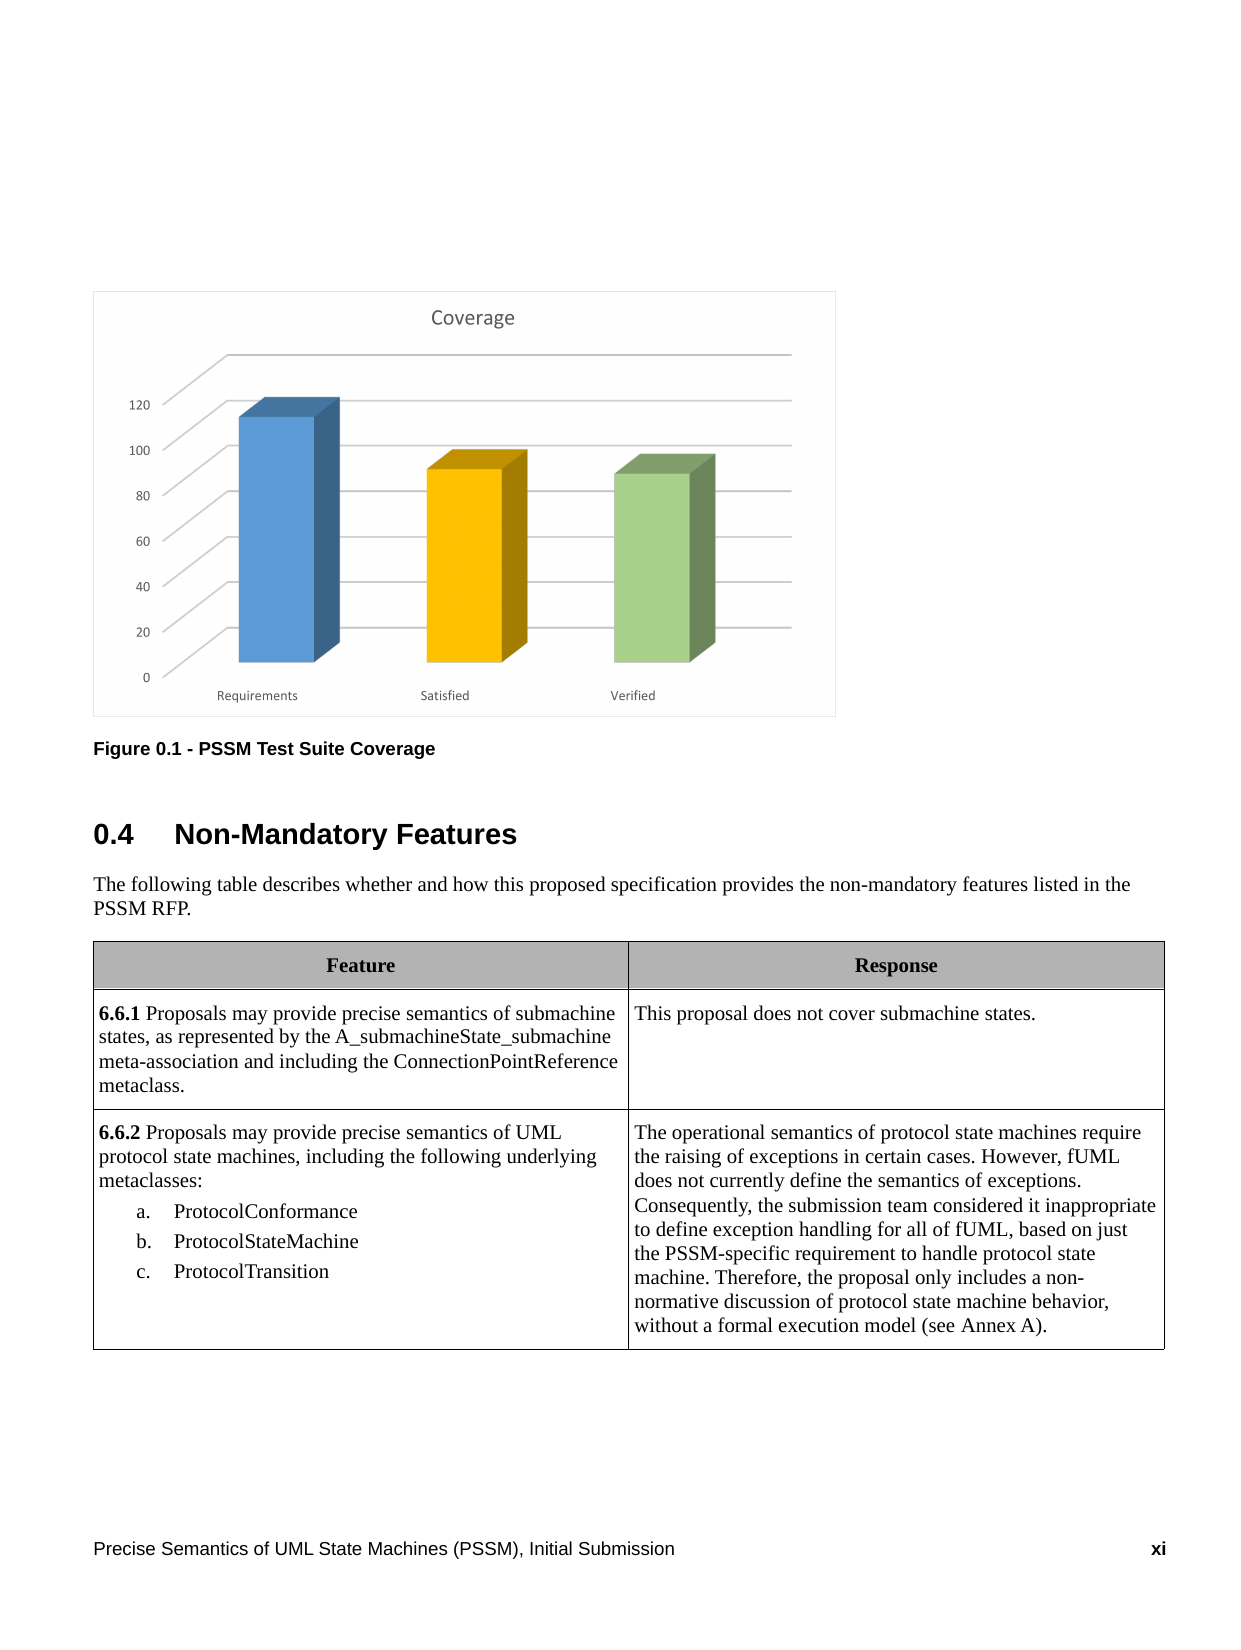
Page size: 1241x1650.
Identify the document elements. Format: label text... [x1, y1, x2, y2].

text Figure 0.1 - PSSM Test Suite Coverage [93, 737, 1164, 759]
table_header Feature [94, 942, 628, 988]
table_cell This proposal does not cover submachine states. [629, 990, 1164, 1108]
table_cell The operational semantics of protocol state machines require the raising of exceptions in certain cases. However, fUML does not currently define the semantics of exceptions. Consequently, the submission team considered it inappropriate to define exception handling for all of fUML, based on just the PSSM-specific requirement to handle protocol state machine. Therefore, the proposal only includes a non-normative discussion of protocol state machine behavior, without a formal execution model (see Annex A). [629, 1110, 1164, 1349]
picture [93, 291, 836, 717]
table_cell 6.6.1 Proposals may provide precise semantics of submachine states, as represented by the A_submachineState_submachine meta-association and including the ConnectionPointReference metaclass. [94, 990, 628, 1108]
text The following table describes whether and how this proposed specification provides the non-mandatory features listed in the PSSM RFP. [93, 872, 1164, 920]
table_cell 6.6.2 Proposals may provide precise semantics of UML protocol state machines, including the following underlying metaclasses: ProtocolConformance ProtocolStateMachine ProtocolTransition [94, 1110, 628, 1349]
table_header Response [629, 942, 1164, 988]
subtitle Non-Mandatory Features [93, 815, 1164, 851]
